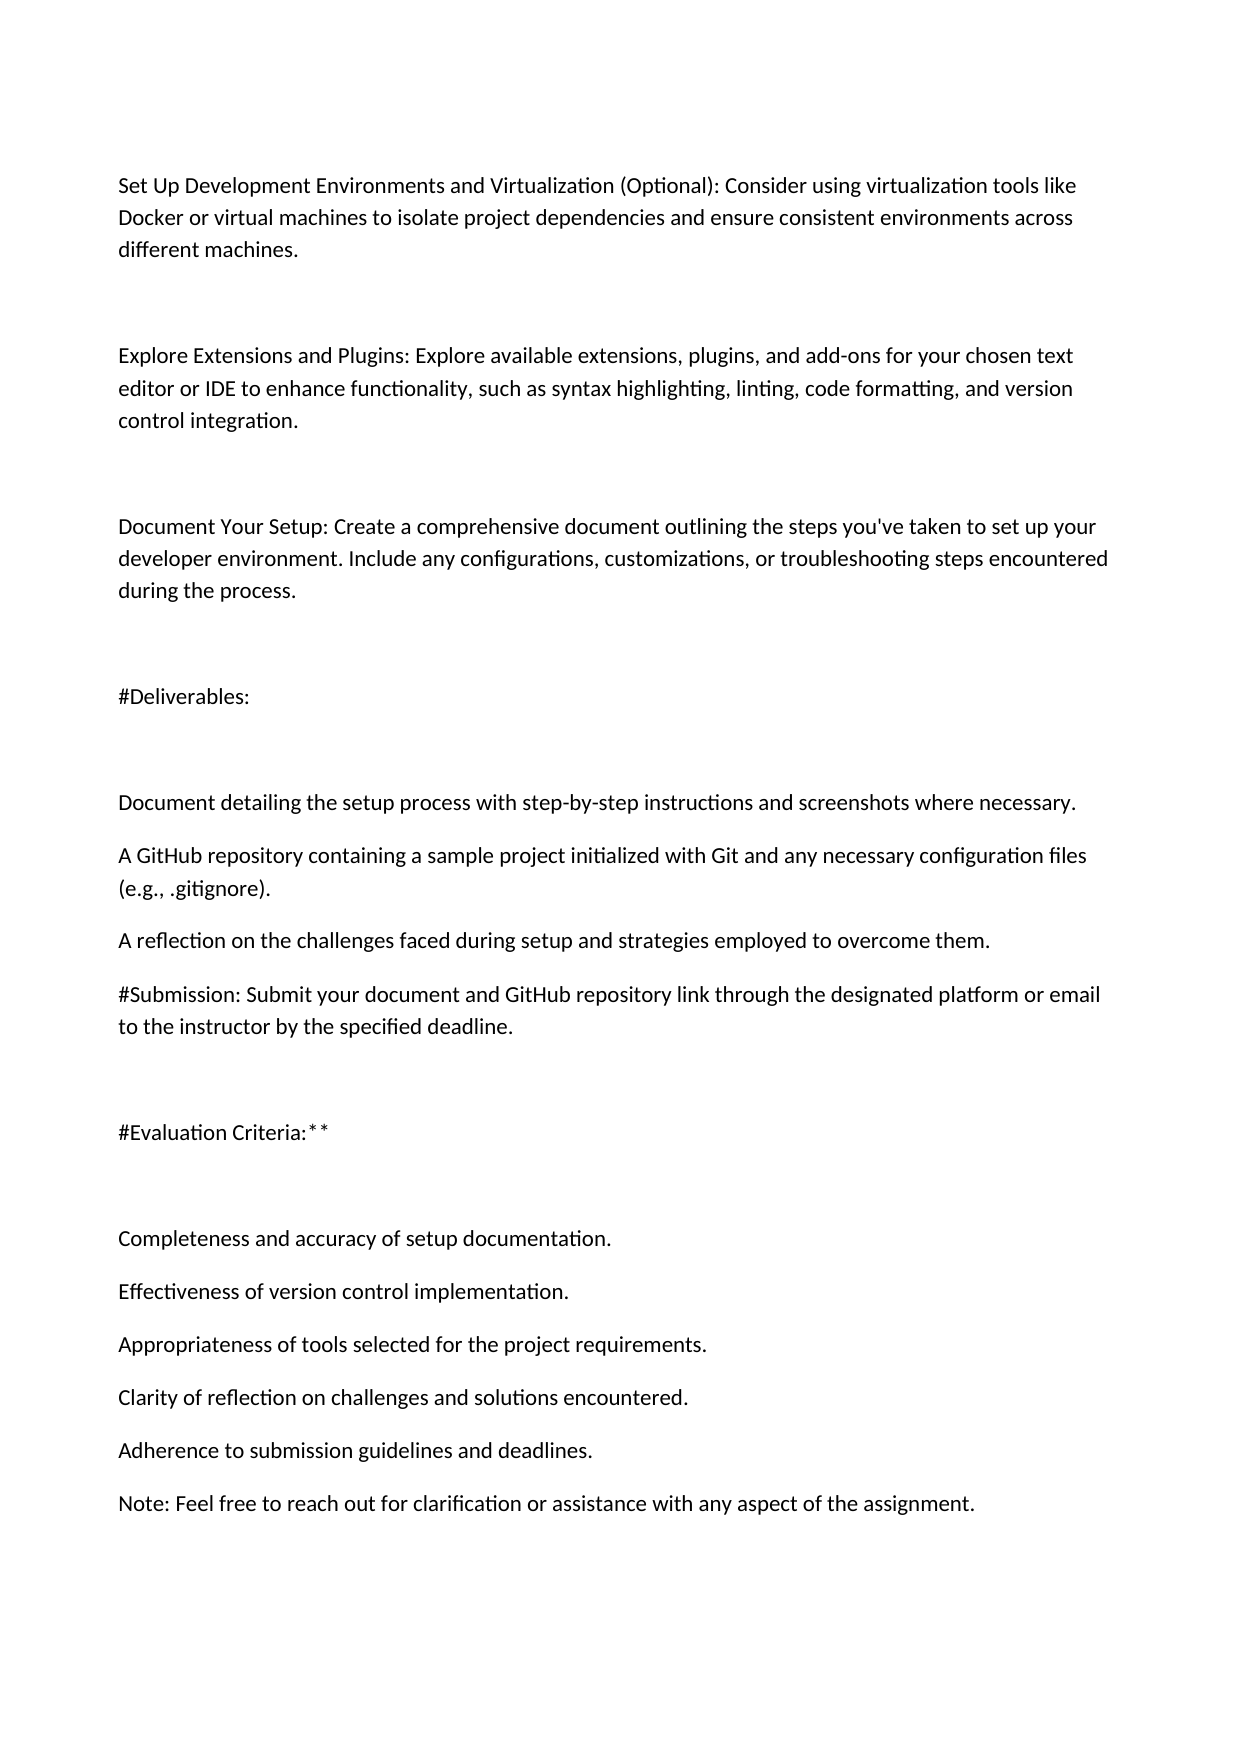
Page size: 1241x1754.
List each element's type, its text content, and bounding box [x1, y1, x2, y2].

text Clarity of reflection on challenges and solutions encountered. [118, 1383, 1122, 1411]
text A reflection on the challenges faced during setup and strategies employed to overcome them. [118, 927, 1122, 955]
text Document detailing the setup process with step-by-step instructions and screenshots where necessary. [118, 788, 1122, 816]
text Set Up Development Environments and Virtualization (Optional): Consider using virtualization tools like Docker or virtual machines to isolate project dependencies and ensure consistent environments across different machines. [118, 171, 1122, 263]
text Appropriateness of tools selected for the project requirements. [118, 1330, 1122, 1358]
text Completeness and accuracy of setup documentation. [118, 1224, 1122, 1252]
text Effectiveness of version control implementation. [118, 1277, 1122, 1305]
text Adherence to submission guidelines and deadlines. [118, 1436, 1122, 1464]
text #Evaluation Criteria:** [118, 1118, 1122, 1146]
text Note: Feel free to reach out for clarification or assistance with any aspect of the assignment. [118, 1489, 1122, 1517]
text Explore Extensions and Plugins: Explore available extensions, plugins, and add-ons for your chosen text editor or IDE to enhance functionality, such as syntax highlighting, linting, code formatting, and version control integration. [118, 342, 1122, 434]
text A GitHub repository containing a sample project initialized with Git and any necessary configuration files (e.g., .gitignore). [118, 841, 1122, 902]
text #Submission: Submit your document and GitHub repository link through the designated platform or email to the instructor by the specified deadline. [118, 980, 1122, 1040]
text #Deliverables: [118, 682, 1122, 710]
text Document Your Setup: Create a comprehensive document outlining the steps you've taken to set up your developer environment. Include any configurations, customizations, or troubleshooting steps encountered during the process. [118, 512, 1122, 604]
